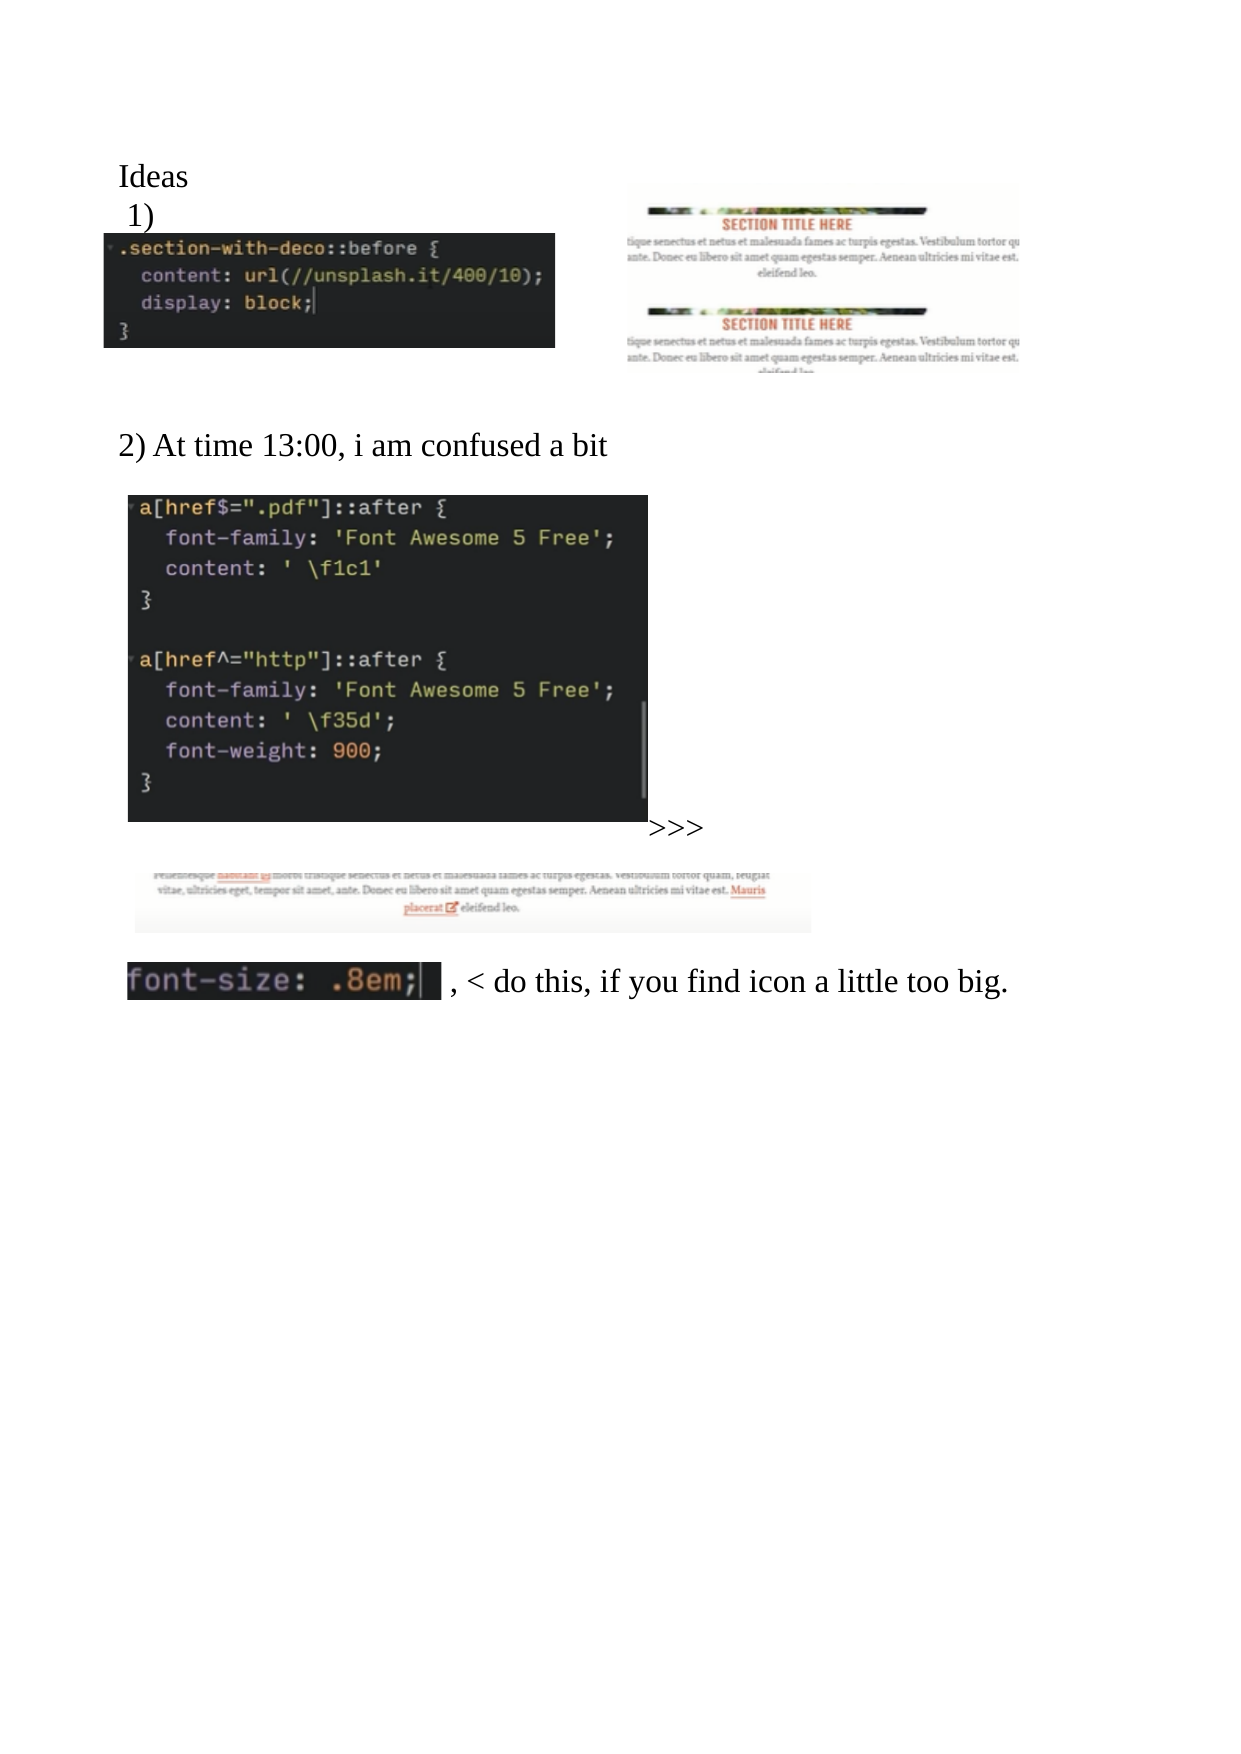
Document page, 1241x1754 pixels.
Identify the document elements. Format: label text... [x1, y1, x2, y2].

picture [134, 873, 812, 933]
picture [127, 962, 442, 1000]
picture [103, 233, 556, 348]
text 2) At time 13:00, i am confused a bit [118, 425, 1122, 463]
text 1) [118, 195, 627, 233]
text Ideas [118, 156, 1122, 195]
text >>> [118, 808, 1122, 846]
text , < do this, if you find icon a little too big. [118, 961, 1122, 1000]
picture [627, 183, 1020, 373]
picture [127, 495, 648, 822]
text [1020, 195, 1122, 233]
